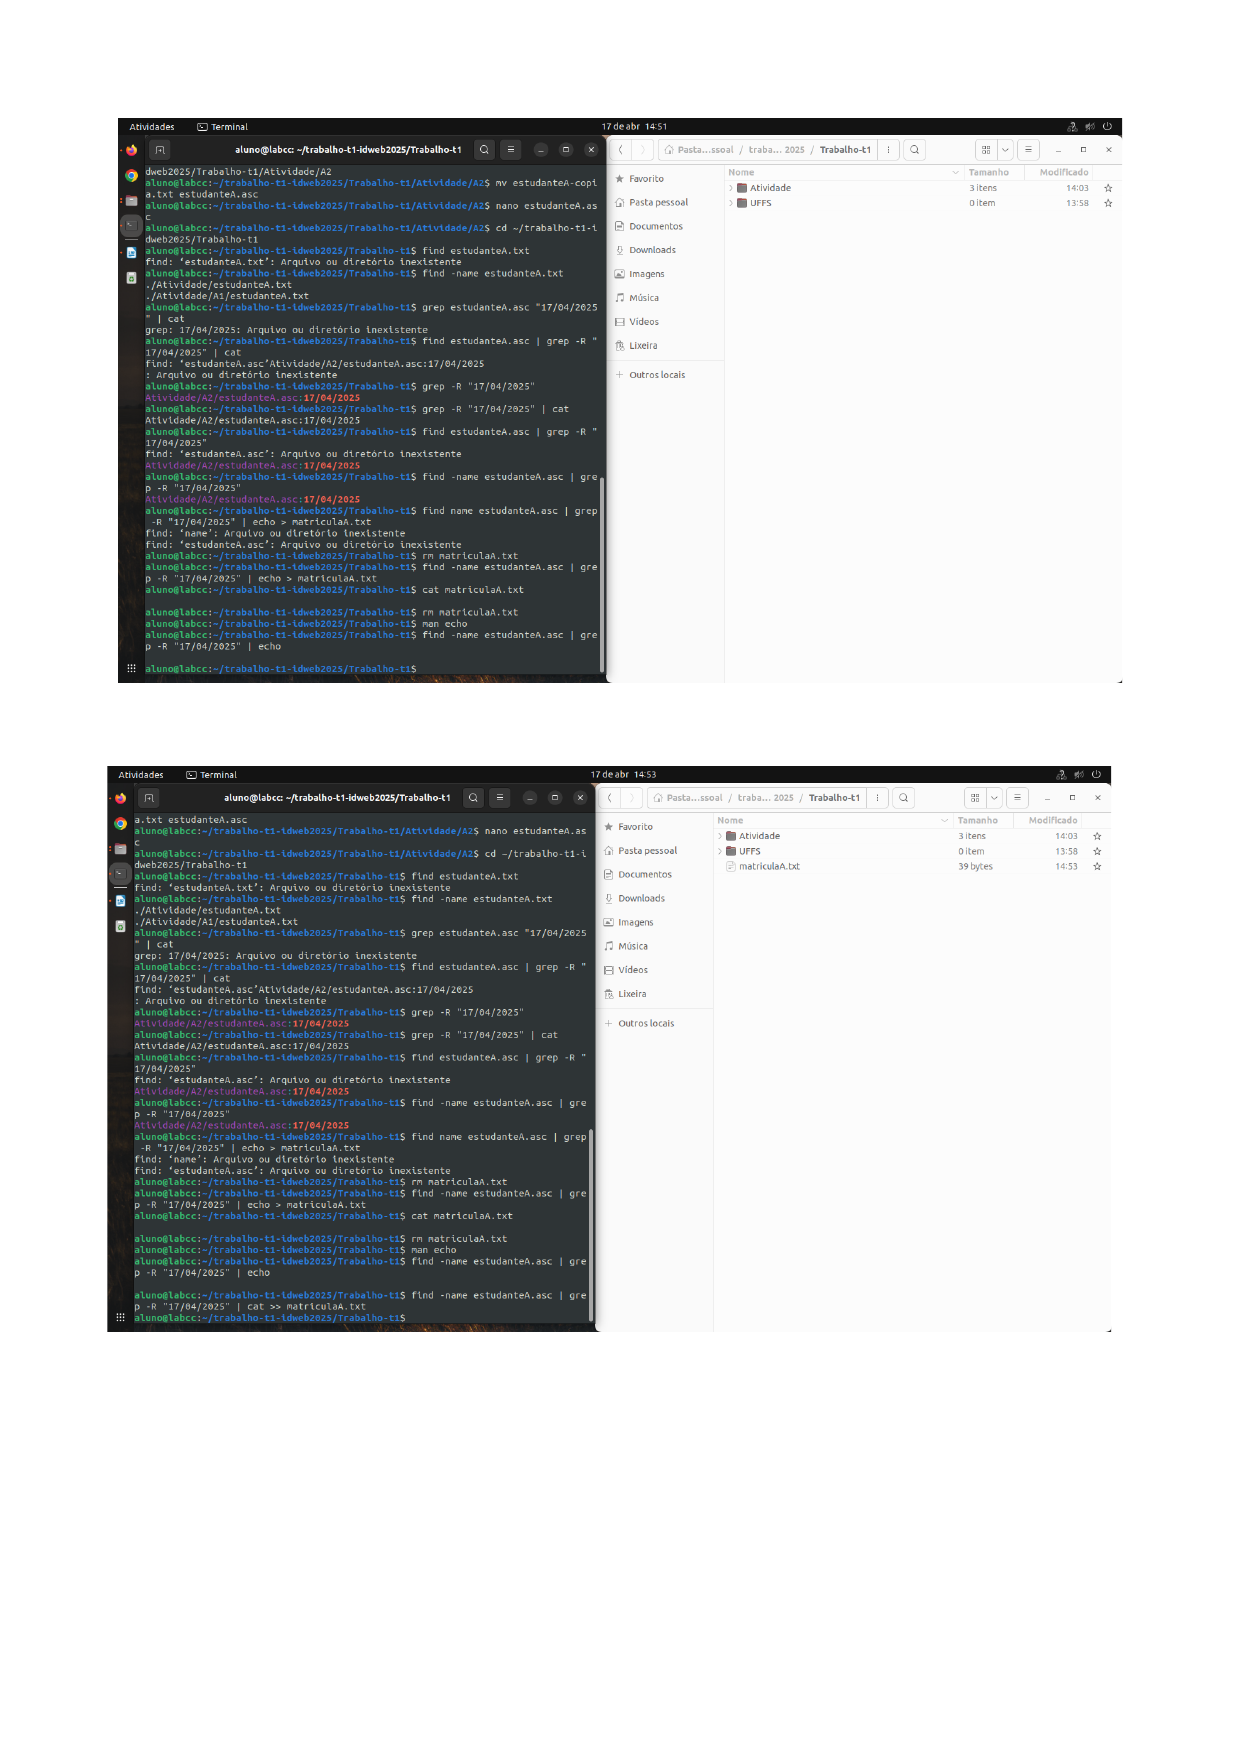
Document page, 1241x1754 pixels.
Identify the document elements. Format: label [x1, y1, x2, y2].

picture [118, 118, 1123, 683]
picture [107, 766, 1112, 1332]
